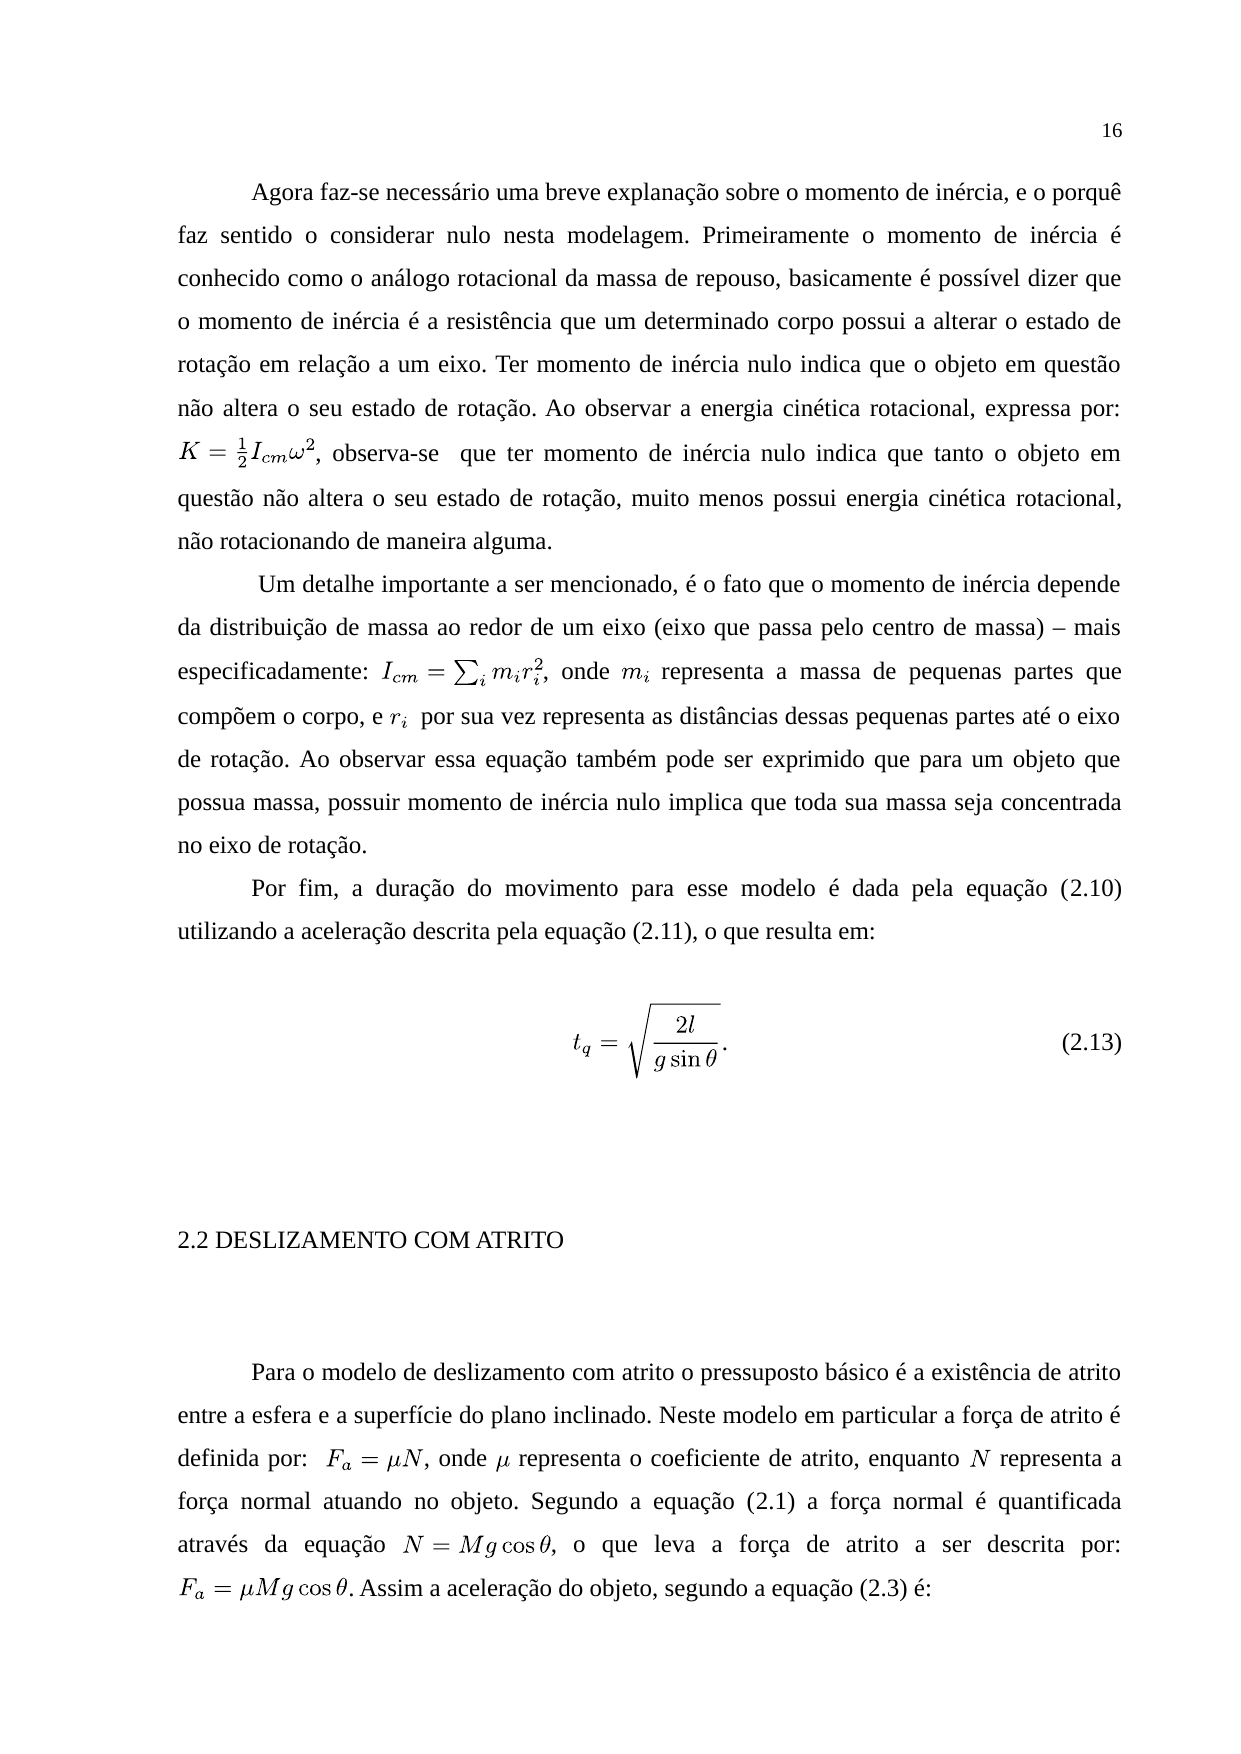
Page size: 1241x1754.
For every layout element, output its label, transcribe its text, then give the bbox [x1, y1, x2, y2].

text [177, 1003, 650, 1079]
text Para o modelo de deslizamento com atrito o pressuposto básico é a existência de atrito entre a esfera e a superfície do plano inclinado. Neste modelo em particular a força de atrito é definida por: , onde representa o coeficiente de atrito, enquanto representa a força normal atuando no objeto. Segundo a equação (2.1) a força normal é quantificada através da equação , o que leva a força de atrito a ser descrita por: . Assim a aceleração do objeto, segundo a equação (2.3) é: [177, 1357, 1122, 1602]
text Um detalhe importante a ser mencionado, é o fato que o momento de inércia depende da distribuição de massa ao redor de um eixo (eixo que passa pelo centro de massa) – mais especificadamente: , onde representa a massa de pequenas partes que compõem o corpo, e por sua vez representa as distâncias dessas pequenas partes até o eixo de rotação. Ao observar essa equação também pode ser exprimido que para um objeto que possua massa, possuir momento de inércia nulo implica que toda sua massa seja concentrada no eixo de rotação. [177, 569, 1122, 859]
text Agora faz-se necessário uma breve explanação sobre o momento de inércia, e o porquê faz sentido o considerar nulo nesta modelagem. Primeiramente o momento de inércia é conhecido como o análogo rotacional da massa de repouso, basicamente é possível dizer que o momento de inércia é a resistência que um determinado corpo possui a alterar o estado de rotação em relação a um eixo. Ter momento de inércia nulo indica que o objeto em questão não altera o seu estado de rotação. Ao observar a energia cinética rotacional, expressa por: , observa-se que ter momento de inércia nulo indica que tanto o objeto em questão não altera o seu estado de rotação, muito menos possui energia cinética rotacional, não rotacionando de maneira alguma. [177, 177, 1122, 555]
subtitle DESLIZAMENTO com atrito [177, 1225, 1122, 1254]
text Por fim, a duração do movimento para esse modelo é dada pela equação (2.10) utilizando a aceleração descrita pela equação (2.11), o que resulta em: [177, 873, 1122, 945]
text . (2.13) [637, 1003, 1122, 1079]
